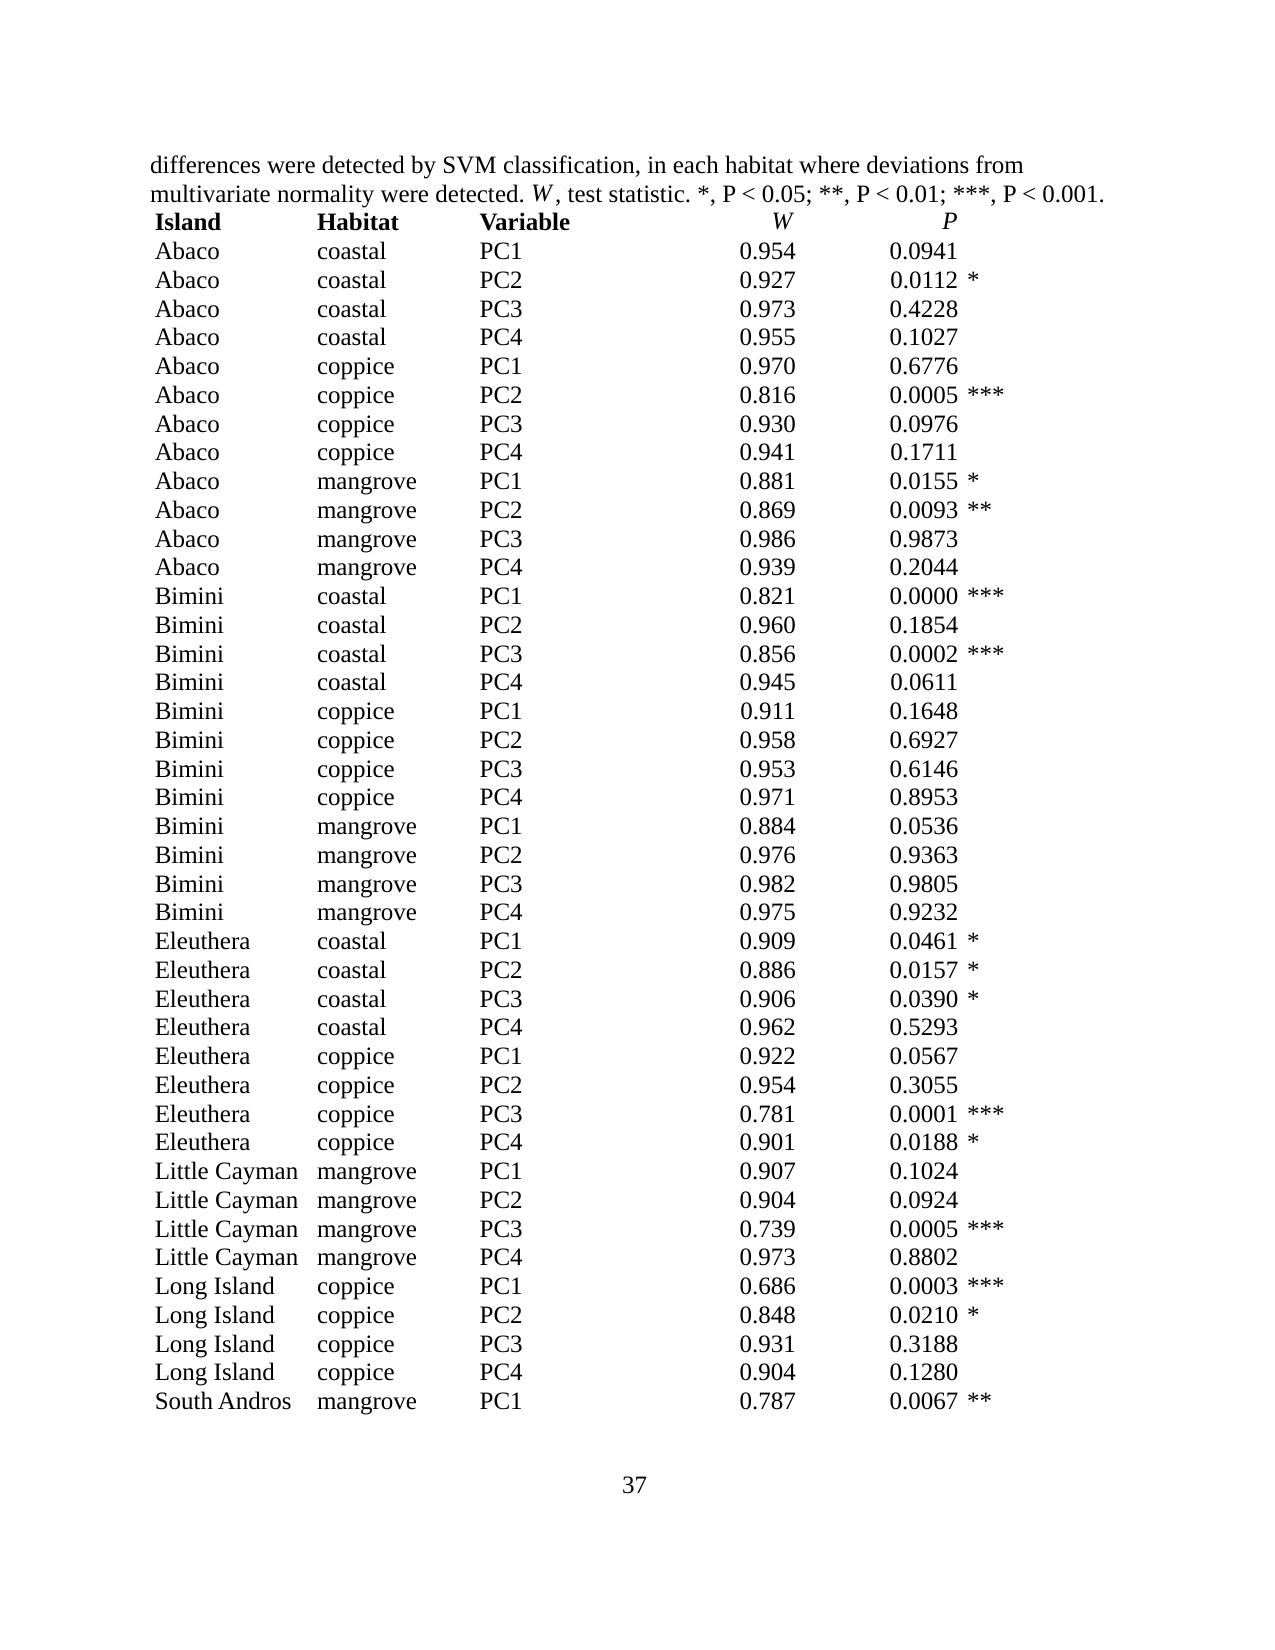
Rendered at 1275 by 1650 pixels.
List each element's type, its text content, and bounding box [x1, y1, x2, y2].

table_cell *** [963, 581, 1125, 610]
table_cell 0.0611 [800, 668, 962, 696]
table_header [963, 208, 1125, 236]
table_cell PC3 [475, 754, 637, 782]
table_cell 0.6927 [800, 725, 962, 754]
table_cell PC4 [475, 898, 637, 926]
table_cell 0.686 [638, 1271, 800, 1300]
table_cell mangrove [313, 898, 475, 926]
table_cell Long Island [150, 1329, 312, 1357]
table_cell PC1 [475, 696, 637, 725]
table_cell coppice [313, 783, 475, 811]
table_cell PC1 [475, 236, 637, 265]
table_cell 0.0536 [800, 811, 962, 840]
table_cell PC2 [475, 725, 637, 754]
table_cell 0.904 [638, 1185, 800, 1214]
table_cell 0.953 [638, 754, 800, 782]
table_cell [963, 1185, 1125, 1214]
table_cell PC3 [475, 1099, 637, 1127]
table_cell coppice [313, 754, 475, 782]
table_cell PC4 [475, 323, 637, 351]
table_header Variable [475, 208, 637, 236]
table_cell Bimini [150, 725, 312, 754]
table_cell Bimini [150, 639, 312, 667]
table_cell PC3 [475, 409, 637, 437]
table_cell PC4 [475, 1243, 637, 1271]
table_cell PC4 [475, 1358, 637, 1386]
table_cell 0.954 [638, 1070, 800, 1099]
table_cell PC1 [475, 1271, 637, 1300]
table_header Habitat [313, 208, 475, 236]
table_cell 0.0941 [800, 236, 962, 265]
table_cell PC3 [475, 869, 637, 897]
table_cell 0.973 [638, 1243, 800, 1271]
table_cell Eleuthera [150, 1099, 312, 1127]
table_cell 0.1711 [800, 438, 962, 466]
table_cell 0.970 [638, 351, 800, 380]
table_cell [963, 294, 1125, 322]
table_cell 0.3188 [800, 1329, 962, 1357]
table_cell coppice [313, 380, 475, 409]
table_cell 0.848 [638, 1300, 800, 1329]
table_cell 0.911 [638, 696, 800, 725]
table_cell 0.0210 [800, 1300, 962, 1329]
table_cell 0.739 [638, 1214, 800, 1242]
table_cell [963, 438, 1125, 466]
table_cell 0.886 [638, 955, 800, 984]
table_cell PC4 [475, 553, 637, 581]
table_cell 0.975 [638, 898, 800, 926]
table_cell 0.976 [638, 840, 800, 869]
table_cell Bimini [150, 840, 312, 869]
table_cell PC3 [475, 1329, 637, 1357]
table_cell Long Island [150, 1300, 312, 1329]
table_cell mangrove [313, 524, 475, 552]
table_cell Bimini [150, 668, 312, 696]
table_cell * [963, 1300, 1125, 1329]
table_cell coppice [313, 1271, 475, 1300]
table_cell 0.962 [638, 1013, 800, 1041]
table_cell Eleuthera [150, 955, 312, 984]
table_cell 0.6776 [800, 351, 962, 380]
table_cell 0.954 [638, 236, 800, 265]
table_cell coppice [313, 438, 475, 466]
table_cell 0.0155 [800, 466, 962, 495]
table_cell PC2 [475, 1185, 637, 1214]
table_cell [963, 754, 1125, 782]
table_cell 0.0005 [800, 380, 962, 409]
table_cell 0.0157 [800, 955, 962, 984]
table_cell 0.4228 [800, 294, 962, 322]
table_cell mangrove [313, 1156, 475, 1185]
table_cell PC2 [475, 495, 637, 524]
table_cell Little Cayman [150, 1214, 312, 1242]
table_cell PC1 [475, 581, 637, 610]
table_cell 0.986 [638, 524, 800, 552]
table_header [638, 208, 800, 236]
table_cell Eleuthera [150, 984, 312, 1012]
table_cell mangrove [313, 1243, 475, 1271]
table_cell Abaco [150, 236, 312, 265]
table_cell 0.0067 [800, 1386, 962, 1415]
table_cell 0.0003 [800, 1271, 962, 1300]
table_cell [963, 1070, 1125, 1099]
table_cell Bimini [150, 581, 312, 610]
table_cell coastal [313, 668, 475, 696]
table_cell Eleuthera [150, 1070, 312, 1099]
table_cell Abaco [150, 409, 312, 437]
table_cell 0.821 [638, 581, 800, 610]
table_cell 0.0924 [800, 1185, 962, 1214]
table_cell [963, 351, 1125, 380]
table_cell 0.945 [638, 668, 800, 696]
table_cell * [963, 1128, 1125, 1156]
table_cell [963, 553, 1125, 581]
table_cell * [963, 955, 1125, 984]
table_cell 0.9873 [800, 524, 962, 552]
table_cell 0.0002 [800, 639, 962, 667]
table_cell [963, 1013, 1125, 1041]
table_cell Bimini [150, 783, 312, 811]
table_cell 0.955 [638, 323, 800, 351]
table_cell PC1 [475, 1156, 637, 1185]
table_cell 0.1648 [800, 696, 962, 725]
table_cell coppice [313, 1358, 475, 1386]
table_cell mangrove [313, 553, 475, 581]
table_cell [963, 869, 1125, 897]
table_cell * [963, 984, 1125, 1012]
table_cell Bimini [150, 898, 312, 926]
table_cell Eleuthera [150, 1041, 312, 1070]
table_cell [963, 1243, 1125, 1271]
table_cell PC4 [475, 668, 637, 696]
table_cell 0.0188 [800, 1128, 962, 1156]
table_cell PC1 [475, 1041, 637, 1070]
table_header [800, 208, 962, 236]
table_cell Eleuthera [150, 1128, 312, 1156]
table_cell 0.941 [638, 438, 800, 466]
table_cell *** [963, 1214, 1125, 1242]
table_cell 0.1024 [800, 1156, 962, 1185]
table_cell Long Island [150, 1271, 312, 1300]
table_cell 0.869 [638, 495, 800, 524]
table_cell 0.856 [638, 639, 800, 667]
table_cell 0.973 [638, 294, 800, 322]
table_cell mangrove [313, 495, 475, 524]
table_cell PC4 [475, 783, 637, 811]
table_cell 0.8802 [800, 1243, 962, 1271]
table_cell 0.939 [638, 553, 800, 581]
table_cell 0.982 [638, 869, 800, 897]
table_cell 0.0461 [800, 926, 962, 955]
table_cell 0.2044 [800, 553, 962, 581]
table_cell Eleuthera [150, 926, 312, 955]
table_cell [963, 524, 1125, 552]
table_cell Abaco [150, 524, 312, 552]
table_cell PC2 [475, 380, 637, 409]
table_cell Little Cayman [150, 1156, 312, 1185]
table_cell 0.0005 [800, 1214, 962, 1242]
table_cell Long Island [150, 1358, 312, 1386]
table_cell [963, 610, 1125, 639]
table_cell 0.787 [638, 1386, 800, 1415]
table_cell coppice [313, 1070, 475, 1099]
table_cell *** [963, 1099, 1125, 1127]
table_cell Abaco [150, 265, 312, 294]
table_cell 0.9363 [800, 840, 962, 869]
table_cell mangrove [313, 869, 475, 897]
table_cell Bimini [150, 869, 312, 897]
table_cell [963, 1358, 1125, 1386]
table_cell PC3 [475, 294, 637, 322]
table_cell coppice [313, 351, 475, 380]
text differences were detected by SVM classification, in each habitat where deviations from multivariate normality were detected. , test statistic. *, P < 0.05; **, P < 0.01; ***, P < 0.001. [150, 150, 1125, 207]
table_cell coppice [313, 725, 475, 754]
table_cell coppice [313, 1041, 475, 1070]
table_cell Abaco [150, 495, 312, 524]
table_cell 0.0093 [800, 495, 962, 524]
table_cell *** [963, 380, 1125, 409]
table_cell ** [963, 1386, 1125, 1415]
table_cell mangrove [313, 811, 475, 840]
table_cell *** [963, 639, 1125, 667]
table_cell Abaco [150, 466, 312, 495]
table_cell Abaco [150, 294, 312, 322]
table_cell Bimini [150, 610, 312, 639]
table_cell Abaco [150, 323, 312, 351]
table_cell coastal [313, 265, 475, 294]
table_cell Bimini [150, 754, 312, 782]
table_cell 0.3055 [800, 1070, 962, 1099]
table_cell coppice [313, 1329, 475, 1357]
table_cell 0.931 [638, 1329, 800, 1357]
table_cell mangrove [313, 1185, 475, 1214]
table_cell [963, 696, 1125, 725]
table_cell 0.971 [638, 783, 800, 811]
table_cell *** [963, 1271, 1125, 1300]
table_cell mangrove [313, 466, 475, 495]
table_cell mangrove [313, 1214, 475, 1242]
table_cell PC3 [475, 984, 637, 1012]
table_cell [963, 840, 1125, 869]
table_cell PC3 [475, 1214, 637, 1242]
table_cell PC2 [475, 955, 637, 984]
table_cell 0.930 [638, 409, 800, 437]
table_cell 0.9805 [800, 869, 962, 897]
table_cell 0.909 [638, 926, 800, 955]
table_cell coastal [313, 926, 475, 955]
table_cell coastal [313, 581, 475, 610]
table_cell coastal [313, 639, 475, 667]
table_cell [963, 1156, 1125, 1185]
table_cell PC2 [475, 265, 637, 294]
table_cell 0.0001 [800, 1099, 962, 1127]
table_cell 0.1280 [800, 1358, 962, 1386]
table_cell PC2 [475, 840, 637, 869]
table_cell Abaco [150, 553, 312, 581]
table_cell 0.1854 [800, 610, 962, 639]
table_cell coastal [313, 984, 475, 1012]
table_cell 0.922 [638, 1041, 800, 1070]
table_cell ** [963, 495, 1125, 524]
table_cell 0.9232 [800, 898, 962, 926]
table_cell coppice [313, 1300, 475, 1329]
table_cell 0.0567 [800, 1041, 962, 1070]
table_cell * [963, 265, 1125, 294]
table_cell * [963, 926, 1125, 955]
table_cell PC2 [475, 1070, 637, 1099]
table_cell coppice [313, 409, 475, 437]
table_cell [963, 725, 1125, 754]
table_cell 0.884 [638, 811, 800, 840]
table_cell PC2 [475, 610, 637, 639]
table_cell [963, 898, 1125, 926]
table_cell 0.960 [638, 610, 800, 639]
table_cell [963, 668, 1125, 696]
table_cell coastal [313, 610, 475, 639]
table_cell [963, 783, 1125, 811]
table_cell PC4 [475, 1128, 637, 1156]
table_cell coastal [313, 323, 475, 351]
table_cell Abaco [150, 380, 312, 409]
table_cell PC1 [475, 351, 637, 380]
table_cell 0.881 [638, 466, 800, 495]
table_cell PC4 [475, 438, 637, 466]
table_cell 0.5293 [800, 1013, 962, 1041]
table_cell 0.904 [638, 1358, 800, 1386]
table_cell [963, 1329, 1125, 1357]
table_cell 0.6146 [800, 754, 962, 782]
table_cell 0.907 [638, 1156, 800, 1185]
table_cell PC2 [475, 1300, 637, 1329]
table_cell South Andros [150, 1386, 312, 1415]
table_cell Bimini [150, 696, 312, 725]
table_cell mangrove [313, 840, 475, 869]
table_cell 0.906 [638, 984, 800, 1012]
table_cell [963, 323, 1125, 351]
table_cell PC3 [475, 639, 637, 667]
table_cell [963, 236, 1125, 265]
table_cell 0.0976 [800, 409, 962, 437]
table_cell 0.0112 [800, 265, 962, 294]
table_cell mangrove [313, 1386, 475, 1415]
table_cell coastal [313, 236, 475, 265]
table_cell coppice [313, 1128, 475, 1156]
table_cell PC1 [475, 466, 637, 495]
table_cell 0.958 [638, 725, 800, 754]
table_cell PC1 [475, 926, 637, 955]
table_cell coastal [313, 955, 475, 984]
table_cell PC1 [475, 1386, 637, 1415]
table_cell PC1 [475, 811, 637, 840]
table_cell PC4 [475, 1013, 637, 1041]
table_cell Abaco [150, 438, 312, 466]
table_cell Little Cayman [150, 1243, 312, 1271]
table_cell 0.901 [638, 1128, 800, 1156]
table_cell Abaco [150, 351, 312, 380]
table_cell [963, 811, 1125, 840]
table_cell [963, 409, 1125, 437]
table_cell 0.927 [638, 265, 800, 294]
table_cell 0.1027 [800, 323, 962, 351]
table_cell 0.781 [638, 1099, 800, 1127]
table_cell 0.0390 [800, 984, 962, 1012]
table_cell 0.0000 [800, 581, 962, 610]
table_cell * [963, 466, 1125, 495]
table_cell coastal [313, 294, 475, 322]
table_cell Eleuthera [150, 1013, 312, 1041]
table_cell coastal [313, 1013, 475, 1041]
table_cell [963, 1041, 1125, 1070]
table_cell coppice [313, 1099, 475, 1127]
table_cell 0.816 [638, 380, 800, 409]
table_cell PC3 [475, 524, 637, 552]
table_cell coppice [313, 696, 475, 725]
table_cell Little Cayman [150, 1185, 312, 1214]
table_header Island [150, 208, 312, 236]
table_cell Bimini [150, 811, 312, 840]
table_cell 0.8953 [800, 783, 962, 811]
